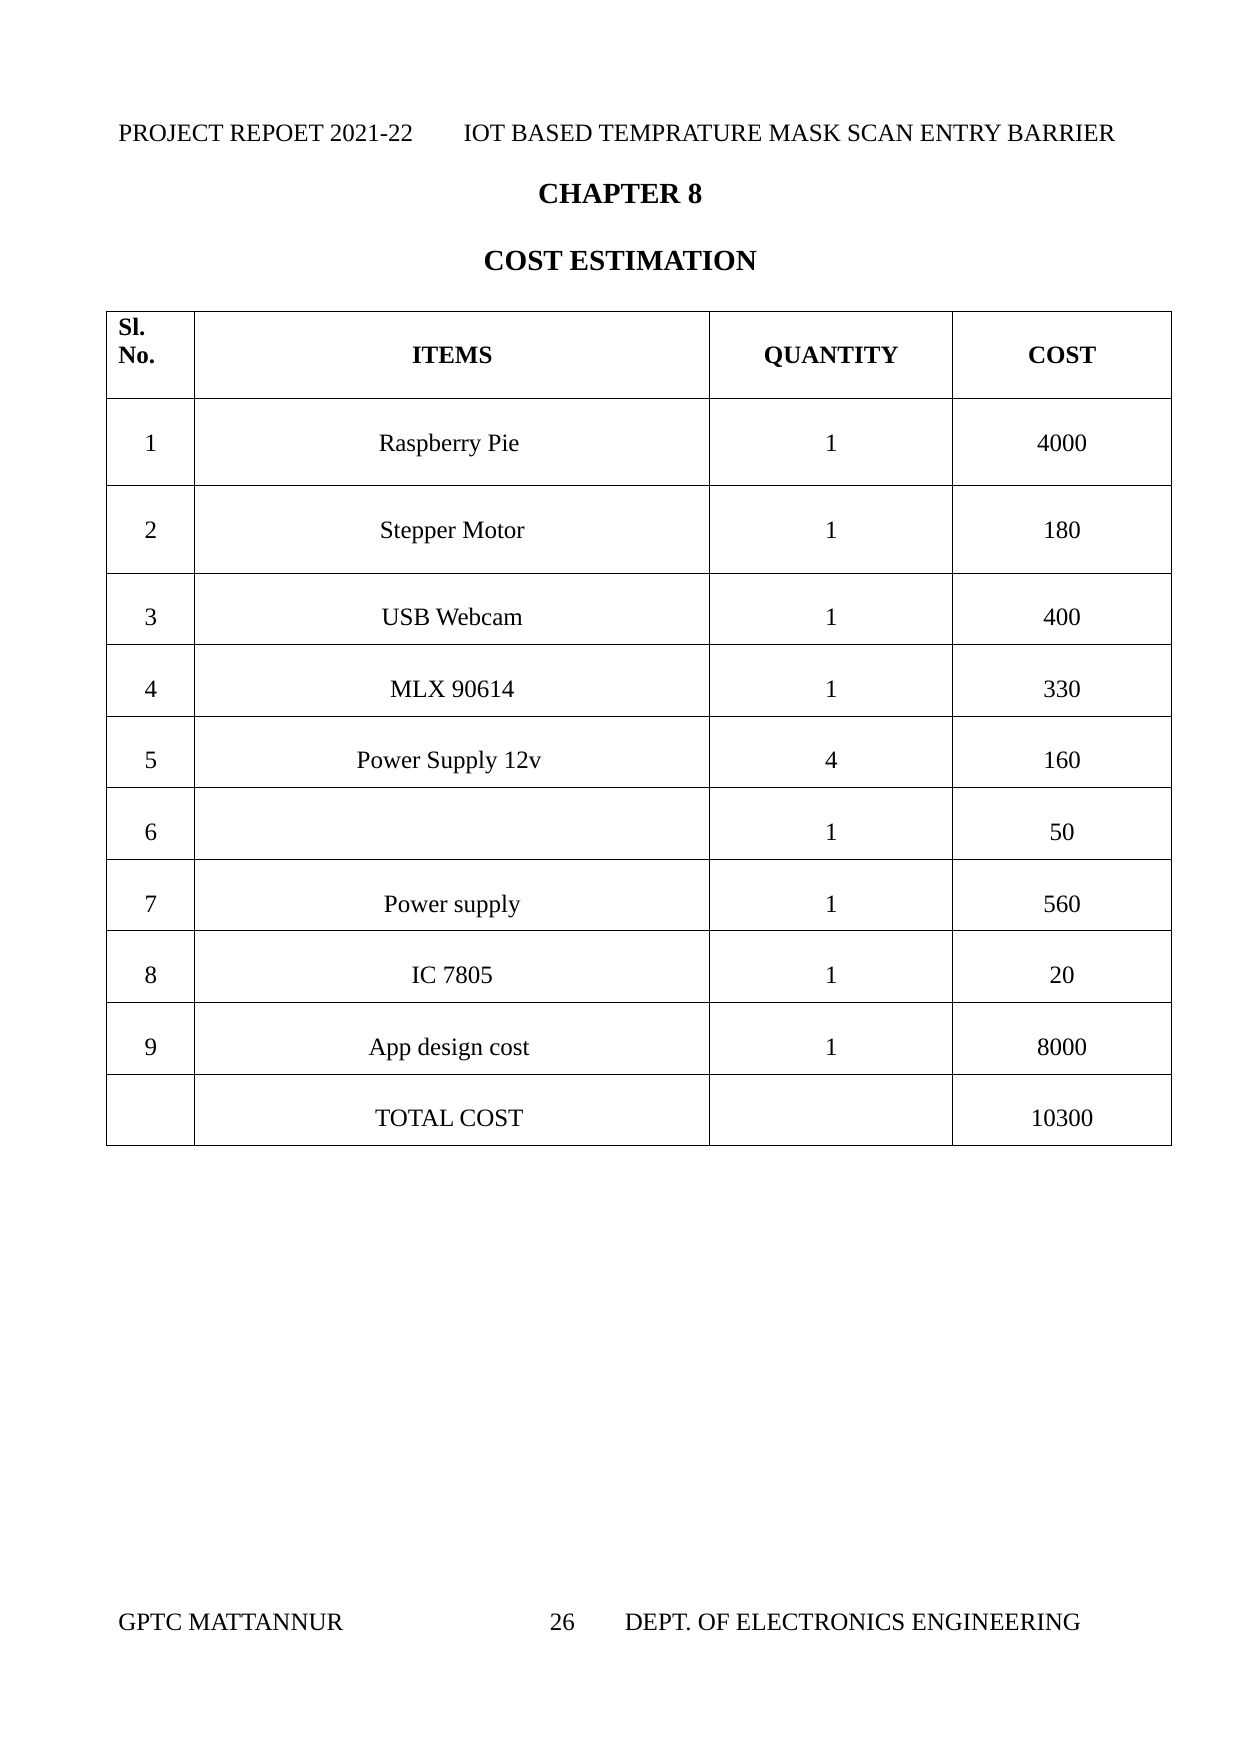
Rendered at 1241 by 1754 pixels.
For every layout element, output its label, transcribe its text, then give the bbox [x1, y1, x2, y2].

table_cell 9 [107, 1003, 194, 1073]
table_cell Raspberry Pie [195, 399, 709, 485]
text COST ESTIMATION [118, 243, 1122, 277]
table_cell 180 [953, 486, 1171, 573]
table_cell Power supply [195, 860, 709, 930]
table_cell 1 [710, 399, 952, 485]
table_cell 330 [953, 645, 1171, 716]
text CHAPTER 8 [118, 176, 1122, 210]
table_cell 1 [710, 574, 952, 644]
table_cell Stepper Motor [195, 486, 709, 573]
table_header COST [953, 312, 1171, 398]
table_cell [710, 1075, 952, 1145]
table_cell 1 [710, 1003, 952, 1073]
table_cell 1 [710, 931, 952, 1002]
table_cell 10300 [953, 1075, 1171, 1145]
table_cell 20 [953, 931, 1171, 1002]
table_cell 4 [710, 717, 952, 787]
table_cell TOTAL COST [195, 1075, 709, 1145]
table_cell App design cost [195, 1003, 709, 1073]
table_cell USB Webcam [195, 574, 709, 644]
table_header Sl. No. [107, 312, 194, 398]
table_cell 5 [107, 717, 194, 787]
table_cell 7 [107, 860, 194, 930]
table_cell [107, 1075, 194, 1145]
table_cell 50 [953, 788, 1171, 859]
table_cell 3 [107, 574, 194, 644]
table_cell 8000 [953, 1003, 1171, 1073]
table_cell IC 7805 [195, 931, 709, 1002]
table_header QUANTITY [710, 312, 952, 398]
table_cell [195, 788, 709, 859]
table_cell 1 [710, 860, 952, 930]
table_cell Power Supply 12v [195, 717, 709, 787]
table_cell 2 [107, 486, 194, 573]
table_cell 6 [107, 788, 194, 859]
table_cell 160 [953, 717, 1171, 787]
table_cell 4 [107, 645, 194, 716]
table_cell 4000 [953, 399, 1171, 485]
table_cell 1 [710, 788, 952, 859]
table_header ITEMS [195, 312, 709, 398]
table_cell MLX 90614 [195, 645, 709, 716]
table_cell 400 [953, 574, 1171, 644]
table_cell 1 [710, 645, 952, 716]
table_cell 560 [953, 860, 1171, 930]
table_cell 1 [710, 486, 952, 573]
table_cell 1 [107, 399, 194, 485]
table_cell 8 [107, 931, 194, 1002]
